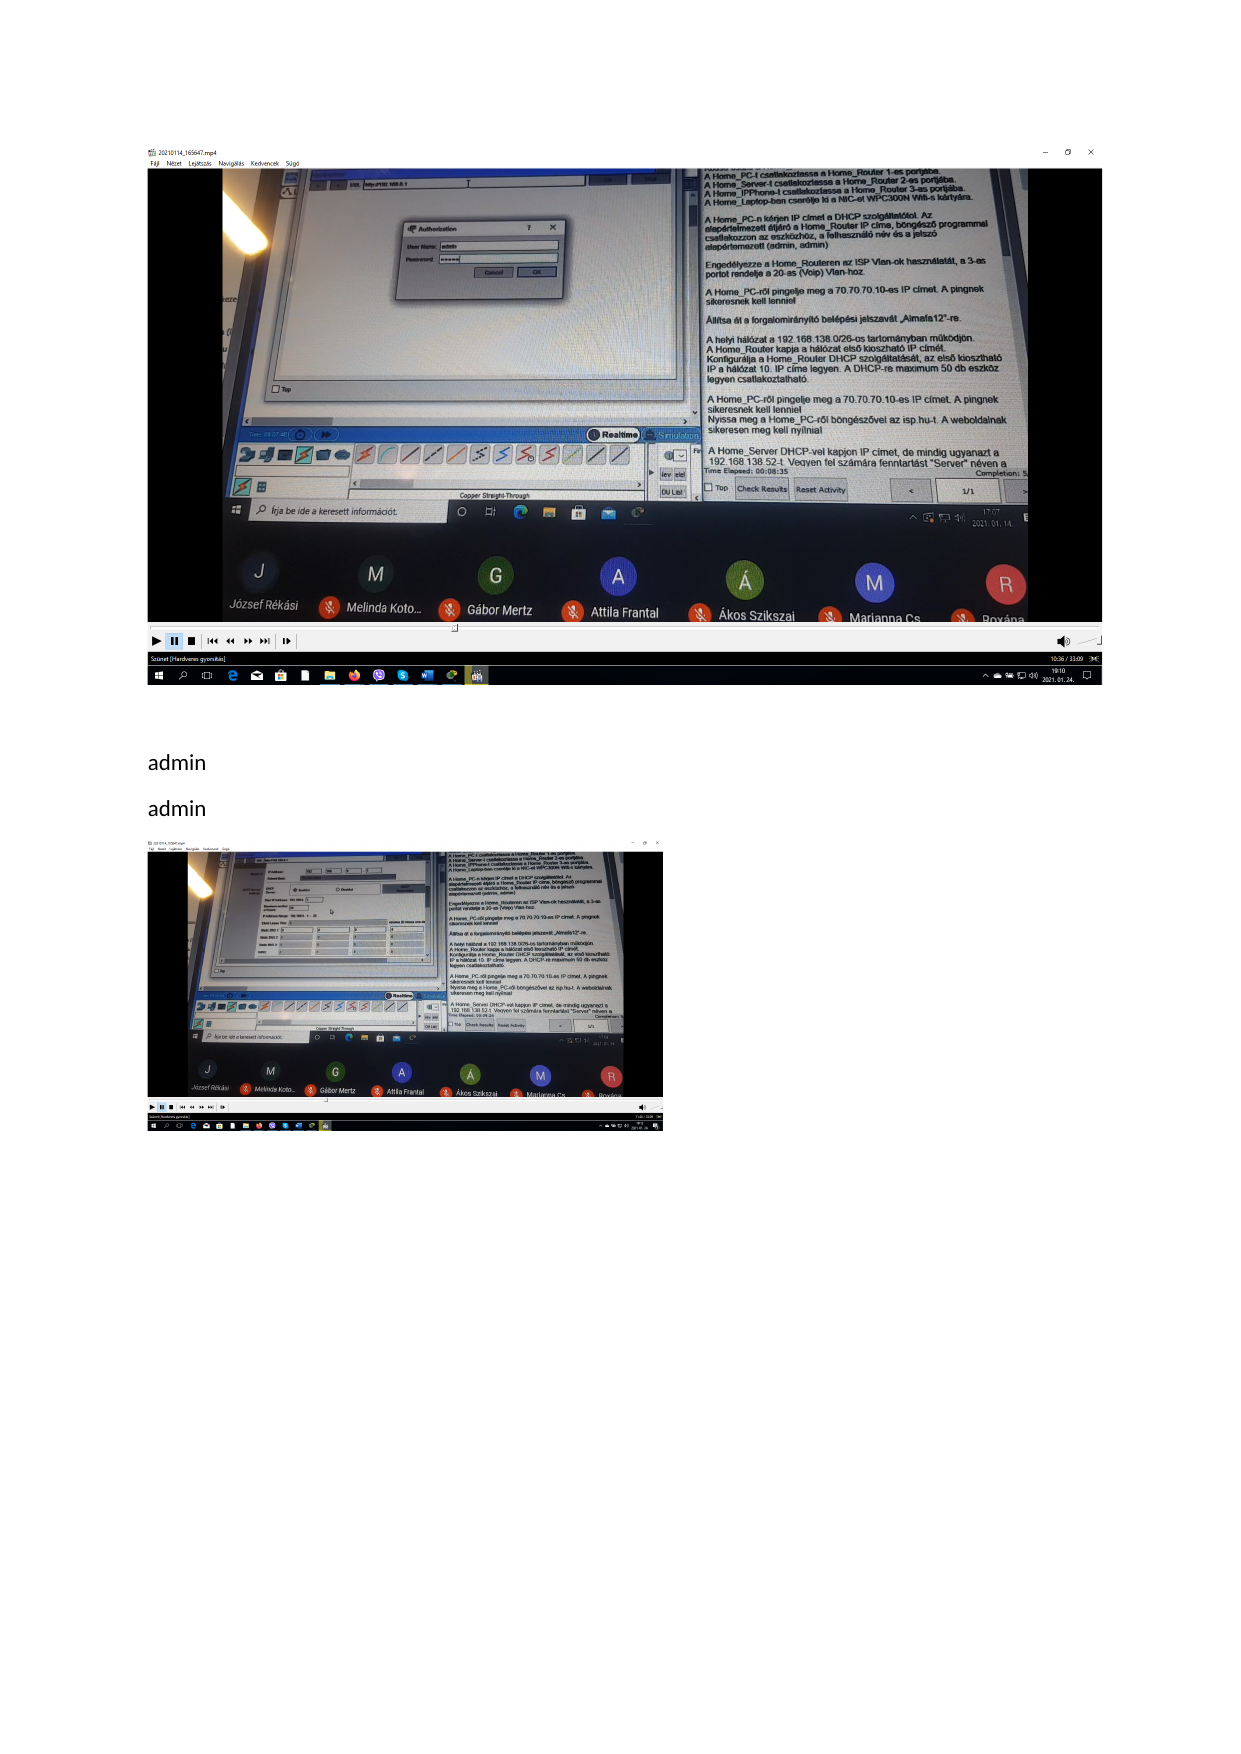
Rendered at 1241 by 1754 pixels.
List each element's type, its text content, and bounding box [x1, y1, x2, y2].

text admin [148, 794, 1093, 823]
text admin [148, 748, 1093, 777]
